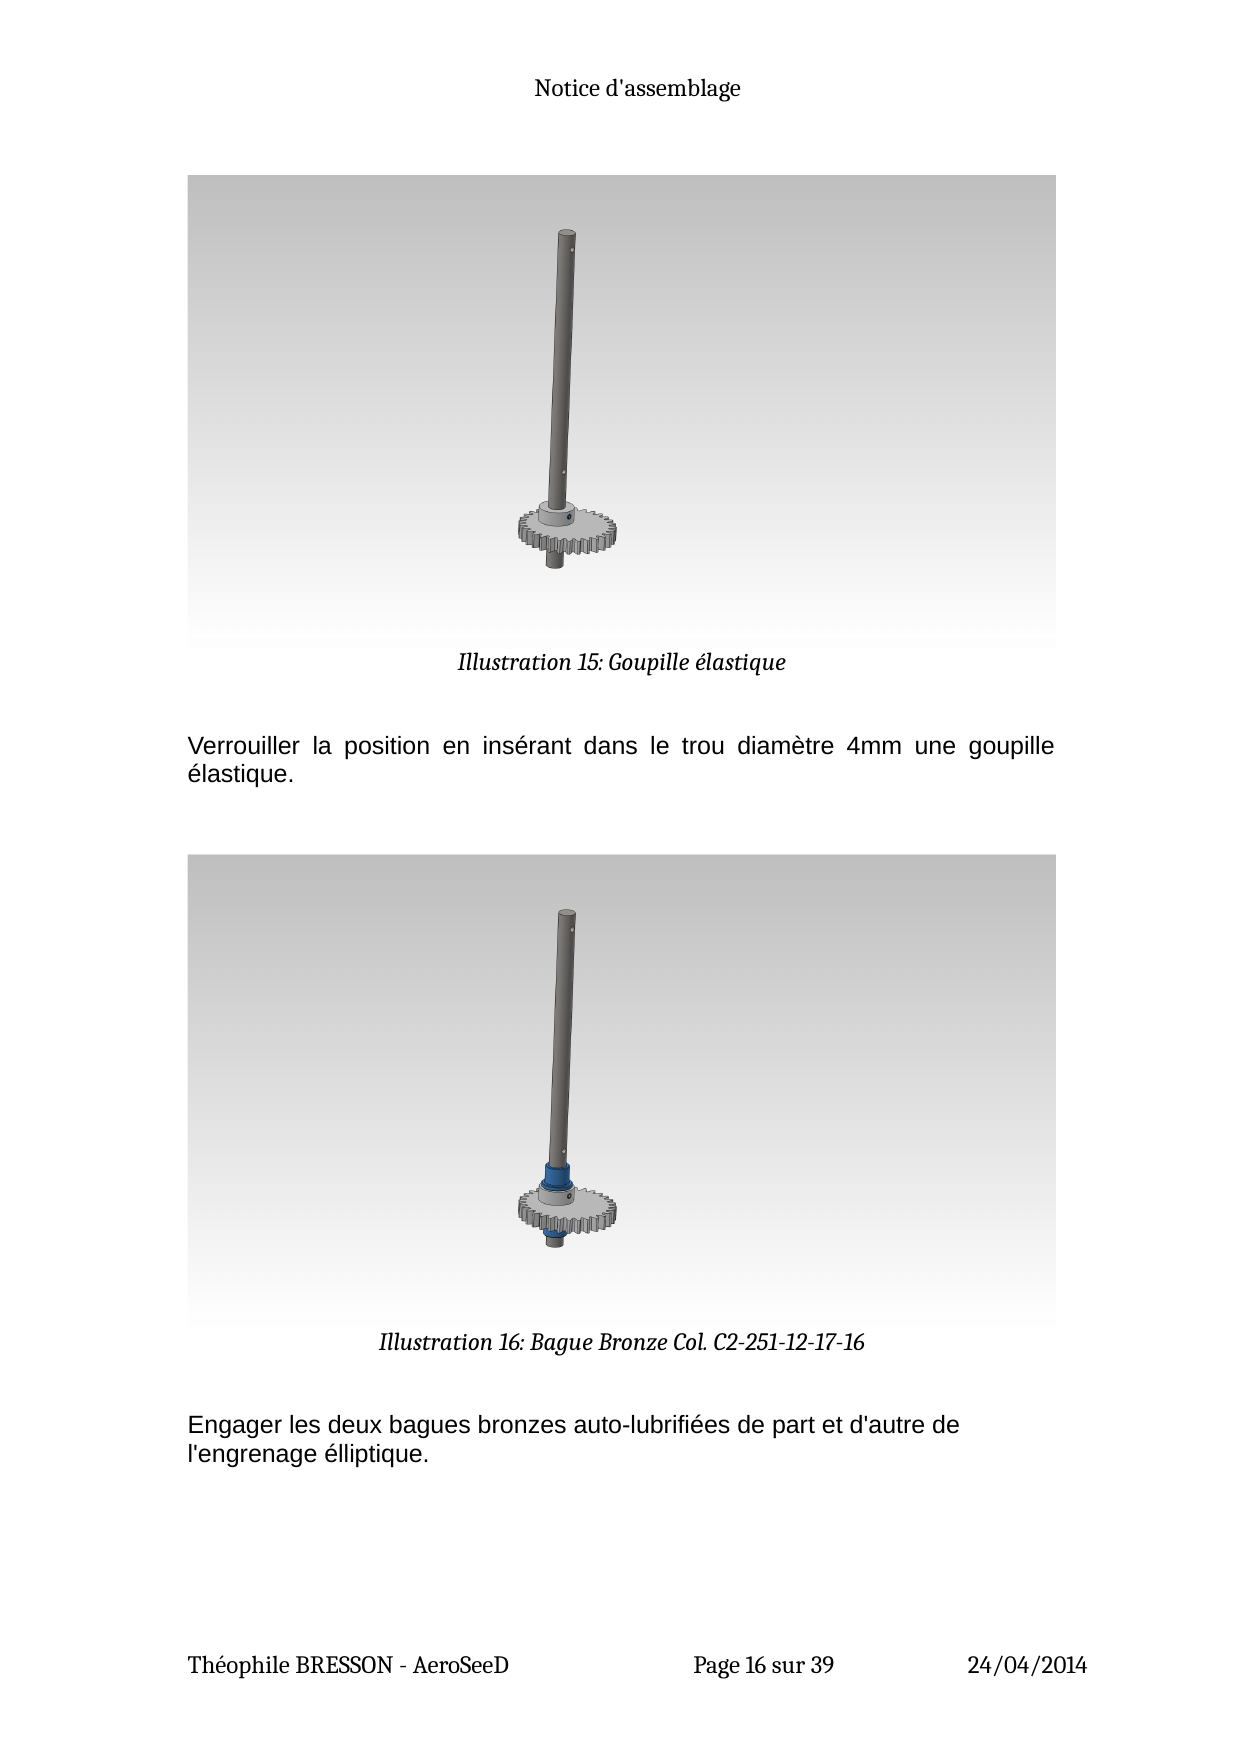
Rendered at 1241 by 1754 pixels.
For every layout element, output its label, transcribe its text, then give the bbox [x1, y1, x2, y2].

text Engager les deux bagues bronzes auto-lubrifiées de part et d'autre de l'engrenage élliptique. [187, 1410, 1056, 1468]
picture [187, 175, 1056, 649]
picture [187, 854, 1056, 1328]
text Illustration 16: Bague Bronze Col. C2-251-12-17-16 [187, 1328, 1056, 1356]
text Illustration 15: Goupille élastique [187, 649, 1056, 677]
text Verrouiller la position en insérant dans le trou diamètre 4mm une goupille élastique. [187, 731, 1056, 788]
